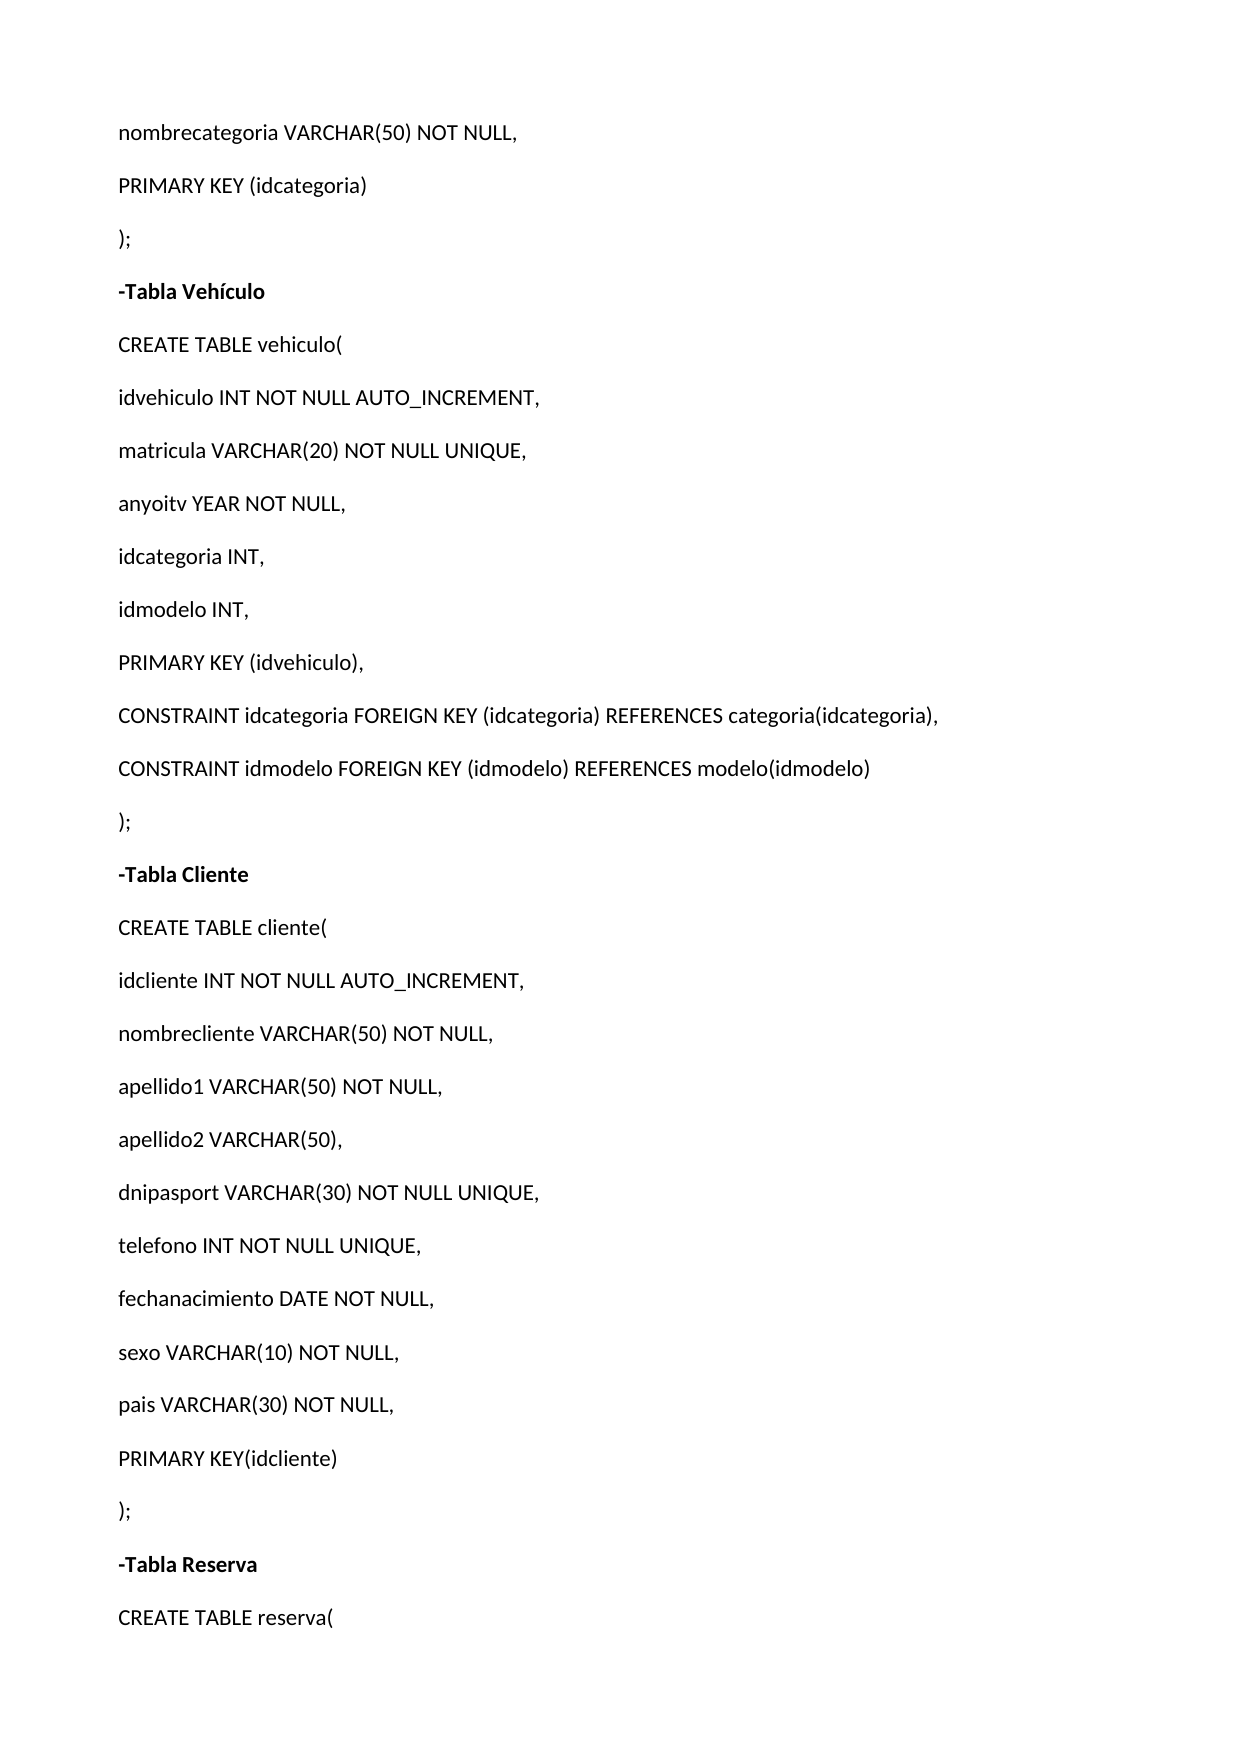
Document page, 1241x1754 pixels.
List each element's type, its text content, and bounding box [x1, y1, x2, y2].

text CONSTRAINT idcategoria FOREIGN KEY (idcategoria) REFERENCES categoria(idcategoria), [118, 701, 1122, 729]
text ); [118, 224, 1122, 252]
text idcliente INT NOT NULL AUTO_INCREMENT, [118, 966, 1122, 994]
text apellido2 VARCHAR(50), [118, 1126, 1122, 1153]
text CREATE TABLE cliente( [118, 913, 1122, 941]
text -Tabla Cliente [118, 860, 1122, 888]
text CREATE TABLE reserva( [118, 1603, 1122, 1631]
text nombrecategoria VARCHAR(50) NOT NULL, [118, 118, 1122, 146]
text -Tabla Reserva [118, 1550, 1122, 1578]
text PRIMARY KEY (idvehiculo), [118, 648, 1122, 676]
text anyoitv YEAR NOT NULL, [118, 489, 1122, 517]
text -Tabla Vehículo [118, 277, 1122, 305]
text idvehiculo INT NOT NULL AUTO_INCREMENT, [118, 383, 1122, 411]
text pais VARCHAR(30) NOT NULL, [118, 1391, 1122, 1419]
text CREATE TABLE vehiculo( [118, 330, 1122, 358]
text dnipasport VARCHAR(30) NOT NULL UNIQUE, [118, 1178, 1122, 1207]
text CONSTRAINT idmodelo FOREIGN KEY (idmodelo) REFERENCES modelo(idmodelo) [118, 754, 1122, 782]
text apellido1 VARCHAR(50) NOT NULL, [118, 1072, 1122, 1101]
text sexo VARCHAR(10) NOT NULL, [118, 1338, 1122, 1366]
text fechanacimiento DATE NOT NULL, [118, 1284, 1122, 1313]
text ); [118, 807, 1122, 835]
text PRIMARY KEY (idcategoria) [118, 171, 1122, 199]
text idmodelo INT, [118, 595, 1122, 623]
text ); [118, 1497, 1122, 1525]
text matricula VARCHAR(20) NOT NULL UNIQUE, [118, 436, 1122, 464]
text telefono INT NOT NULL UNIQUE, [118, 1232, 1122, 1259]
text nombrecliente VARCHAR(50) NOT NULL, [118, 1019, 1122, 1047]
text PRIMARY KEY(idcliente) [118, 1444, 1122, 1472]
text idcategoria INT, [118, 542, 1122, 570]
